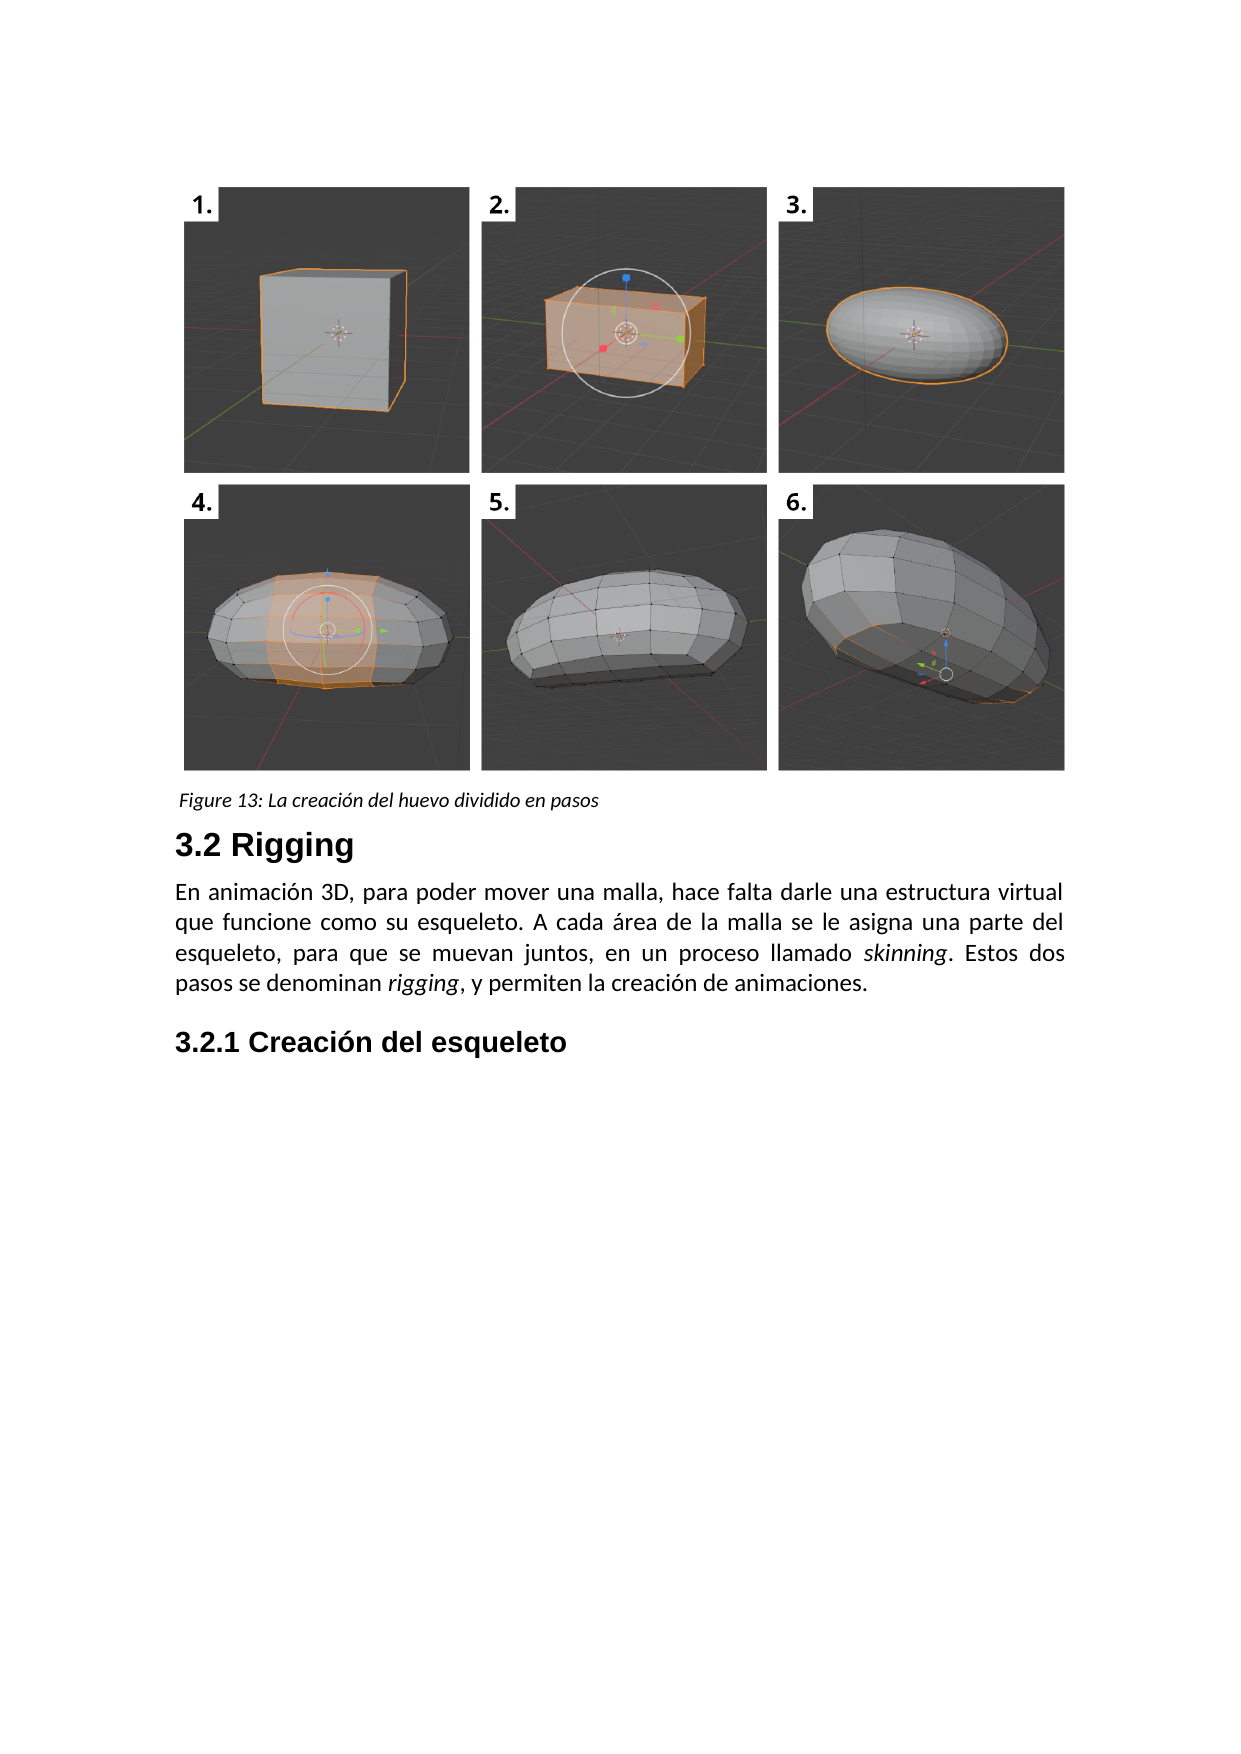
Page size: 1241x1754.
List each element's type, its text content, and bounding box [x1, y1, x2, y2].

subtitle Rigging [175, 162, 1069, 863]
subtitle Creación del esqueleto [175, 1025, 1065, 1058]
picture [178, 181, 1069, 776]
text En animación 3D, para poder mover una malla, hace falta darle una estructura virtual que funcione como su esqueleto. A cada área de la malla se le asigna una parte del esqueleto, para que se muevan juntos, en un proceso llamado skinning. Estos dos pasos se denominan rigging, y permiten la creación de animaciones. [175, 876, 1065, 998]
text Figure 13: La creación del huevo dividido en pasos [179, 776, 1069, 813]
